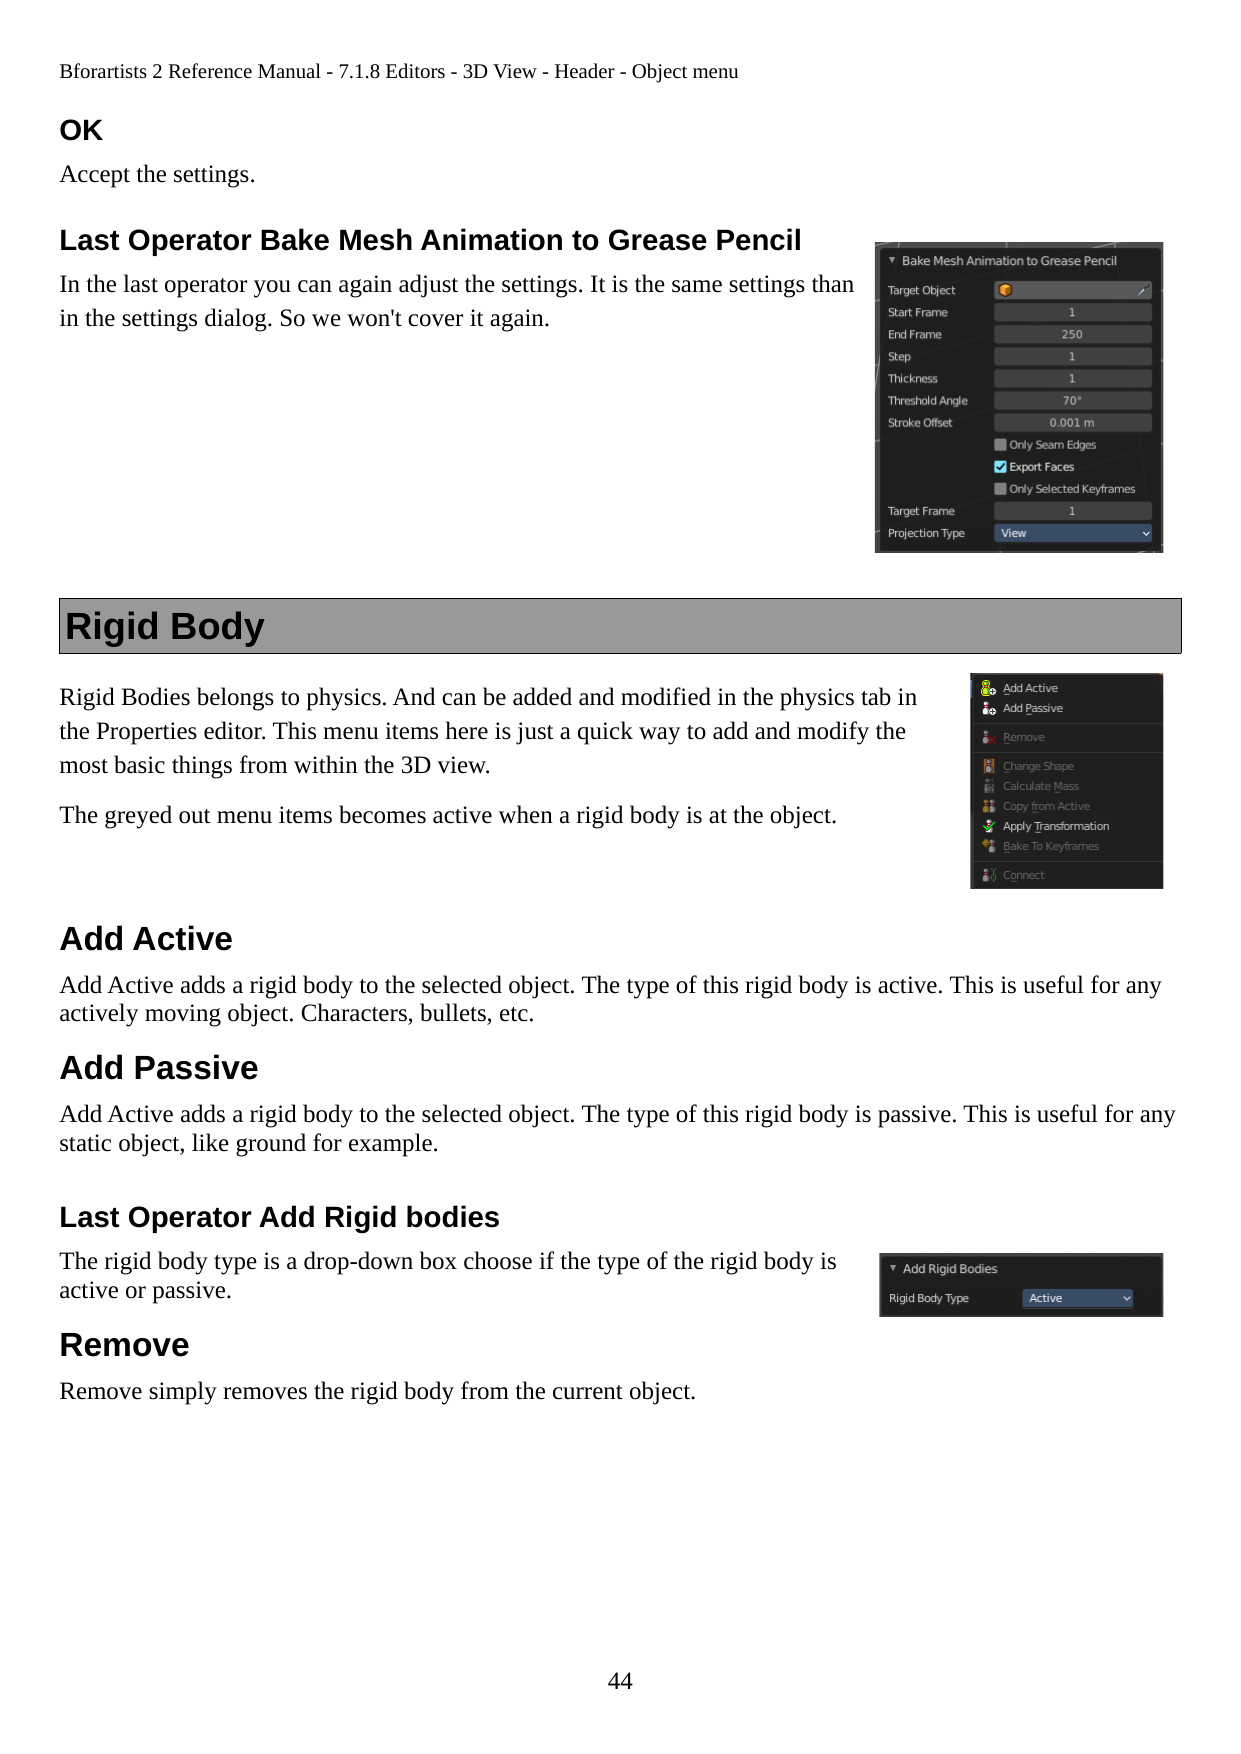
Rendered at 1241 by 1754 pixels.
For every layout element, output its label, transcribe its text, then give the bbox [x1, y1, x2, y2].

text Add Active adds a rigid body to the selected object. The type of this rigid body is passive. This is useful for any [59, 1099, 1181, 1128]
text Rigid Bodies belongs to physics. And can be added and modified in the physics tab in the Properties editor. This menu items here is just a quick way to add and modify the most basic things from within the 3D view. [59, 682, 970, 779]
subtitle Add Active [59, 919, 1181, 957]
text The rigid body type is a drop-down box choose if the type of the rigid body is active or passive. [59, 1246, 1181, 1304]
text Add Active adds a rigid body to the selected object. The type of this rigid body is active. This is useful for any [59, 970, 1181, 998]
text The greyed out menu items becomes active when a rigid body is at the object. [59, 800, 970, 828]
picture [879, 1253, 1164, 1317]
text static object, like ground for example. [59, 1128, 1181, 1157]
subtitle Remove [59, 1325, 1181, 1363]
subtitle Last Operator Bake Mesh Animation to Grease Pencil [59, 222, 1181, 256]
table_header Rigid Body [60, 599, 1181, 653]
text actively moving object. Characters, bullets, etc. [59, 998, 1181, 1027]
text In the last operator you can again adjust the settings. It is the same settings than in the settings dialog. So we won't cover it again. [59, 269, 874, 332]
text Accept the settings. [59, 159, 1181, 188]
subtitle Add Passive [59, 1048, 1181, 1087]
subtitle Last Operator Add Rigid bodies [59, 1200, 1181, 1234]
text Remove simply removes the rigid body from the current object. [59, 1376, 1181, 1404]
subtitle OK [59, 113, 1181, 146]
picture [874, 242, 1164, 553]
picture [970, 673, 1164, 889]
